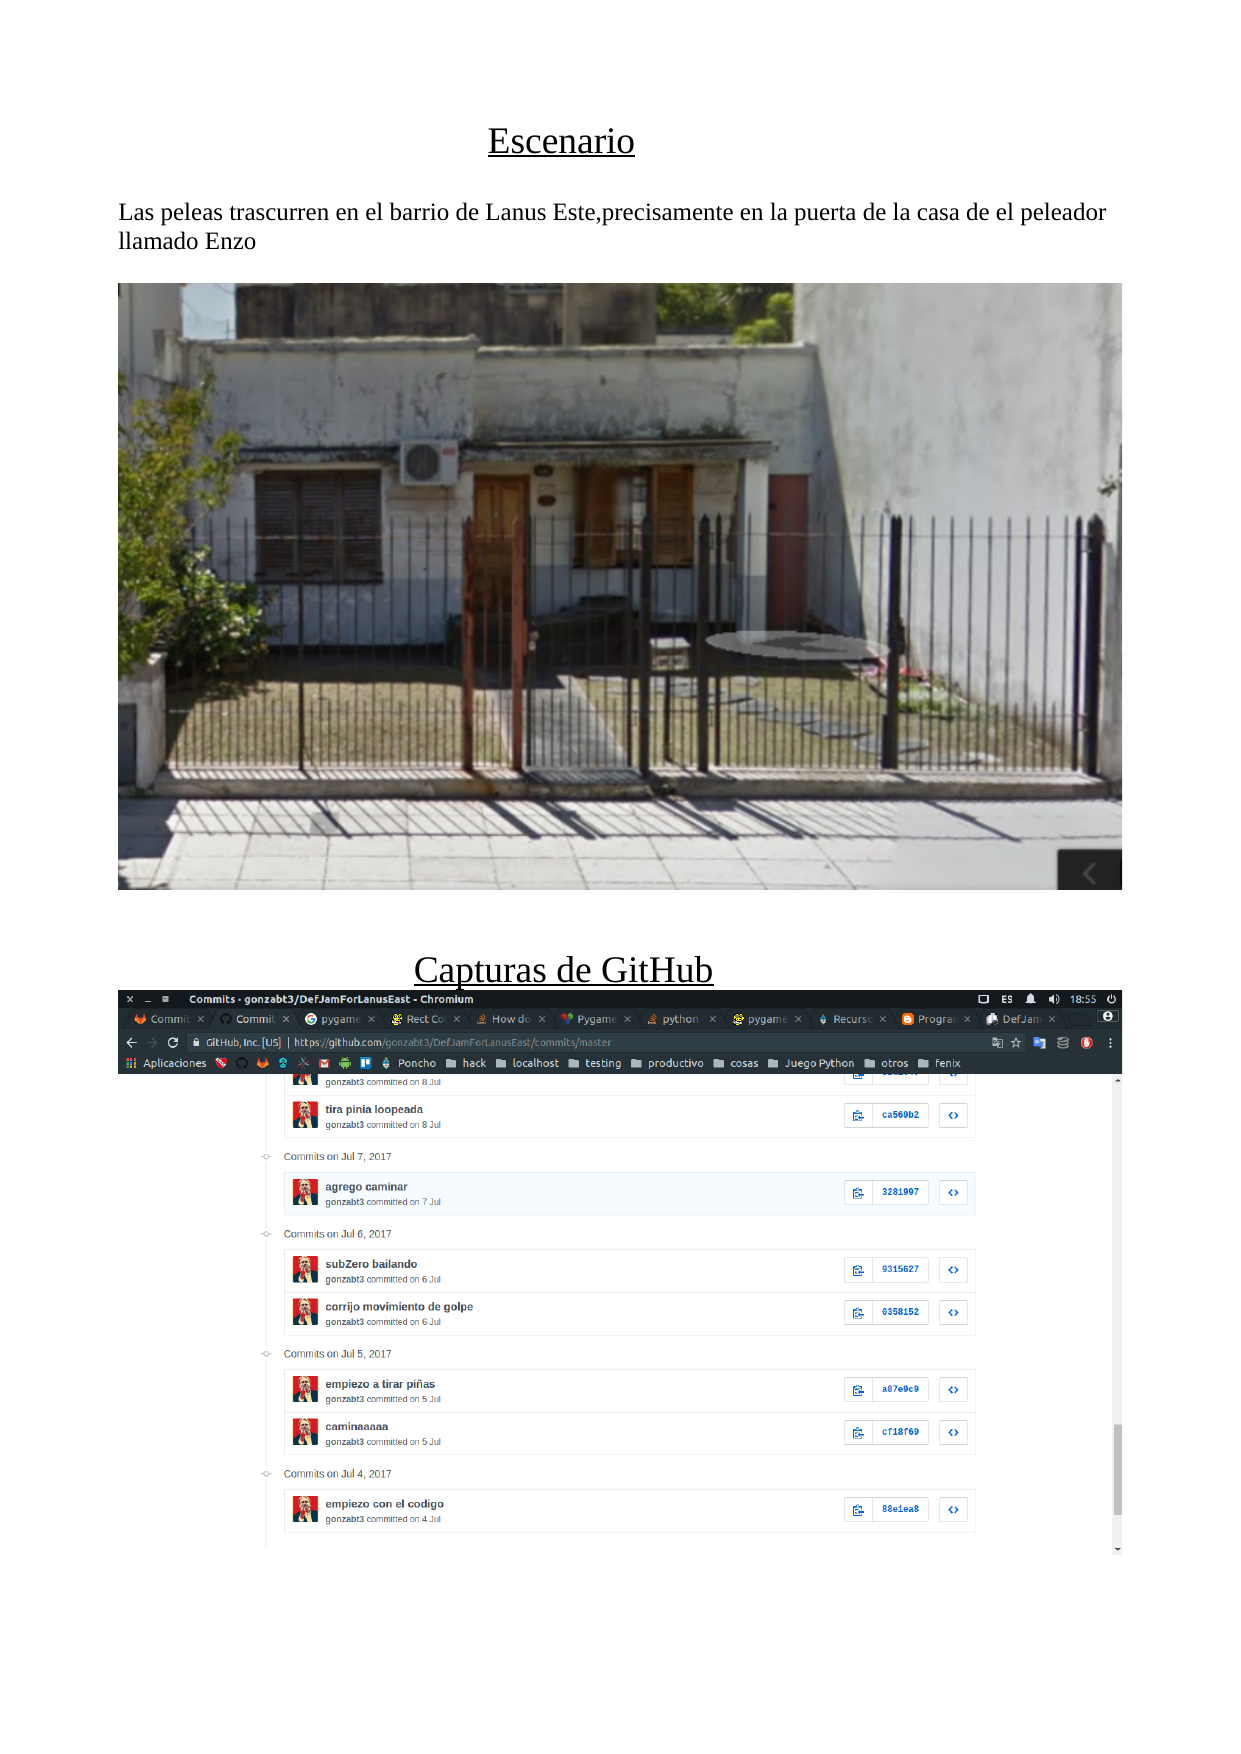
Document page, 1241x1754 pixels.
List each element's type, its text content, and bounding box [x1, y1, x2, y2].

text Capturas de GitHub [118, 947, 1122, 990]
picture [118, 990, 1123, 1555]
picture [118, 283, 1123, 890]
text Las peleas trascurren en el barrio de Lanus Este,precisamente en la puerta de la casa de el peleador llamado Enzo [118, 197, 1122, 255]
text Escenario [118, 118, 1122, 161]
